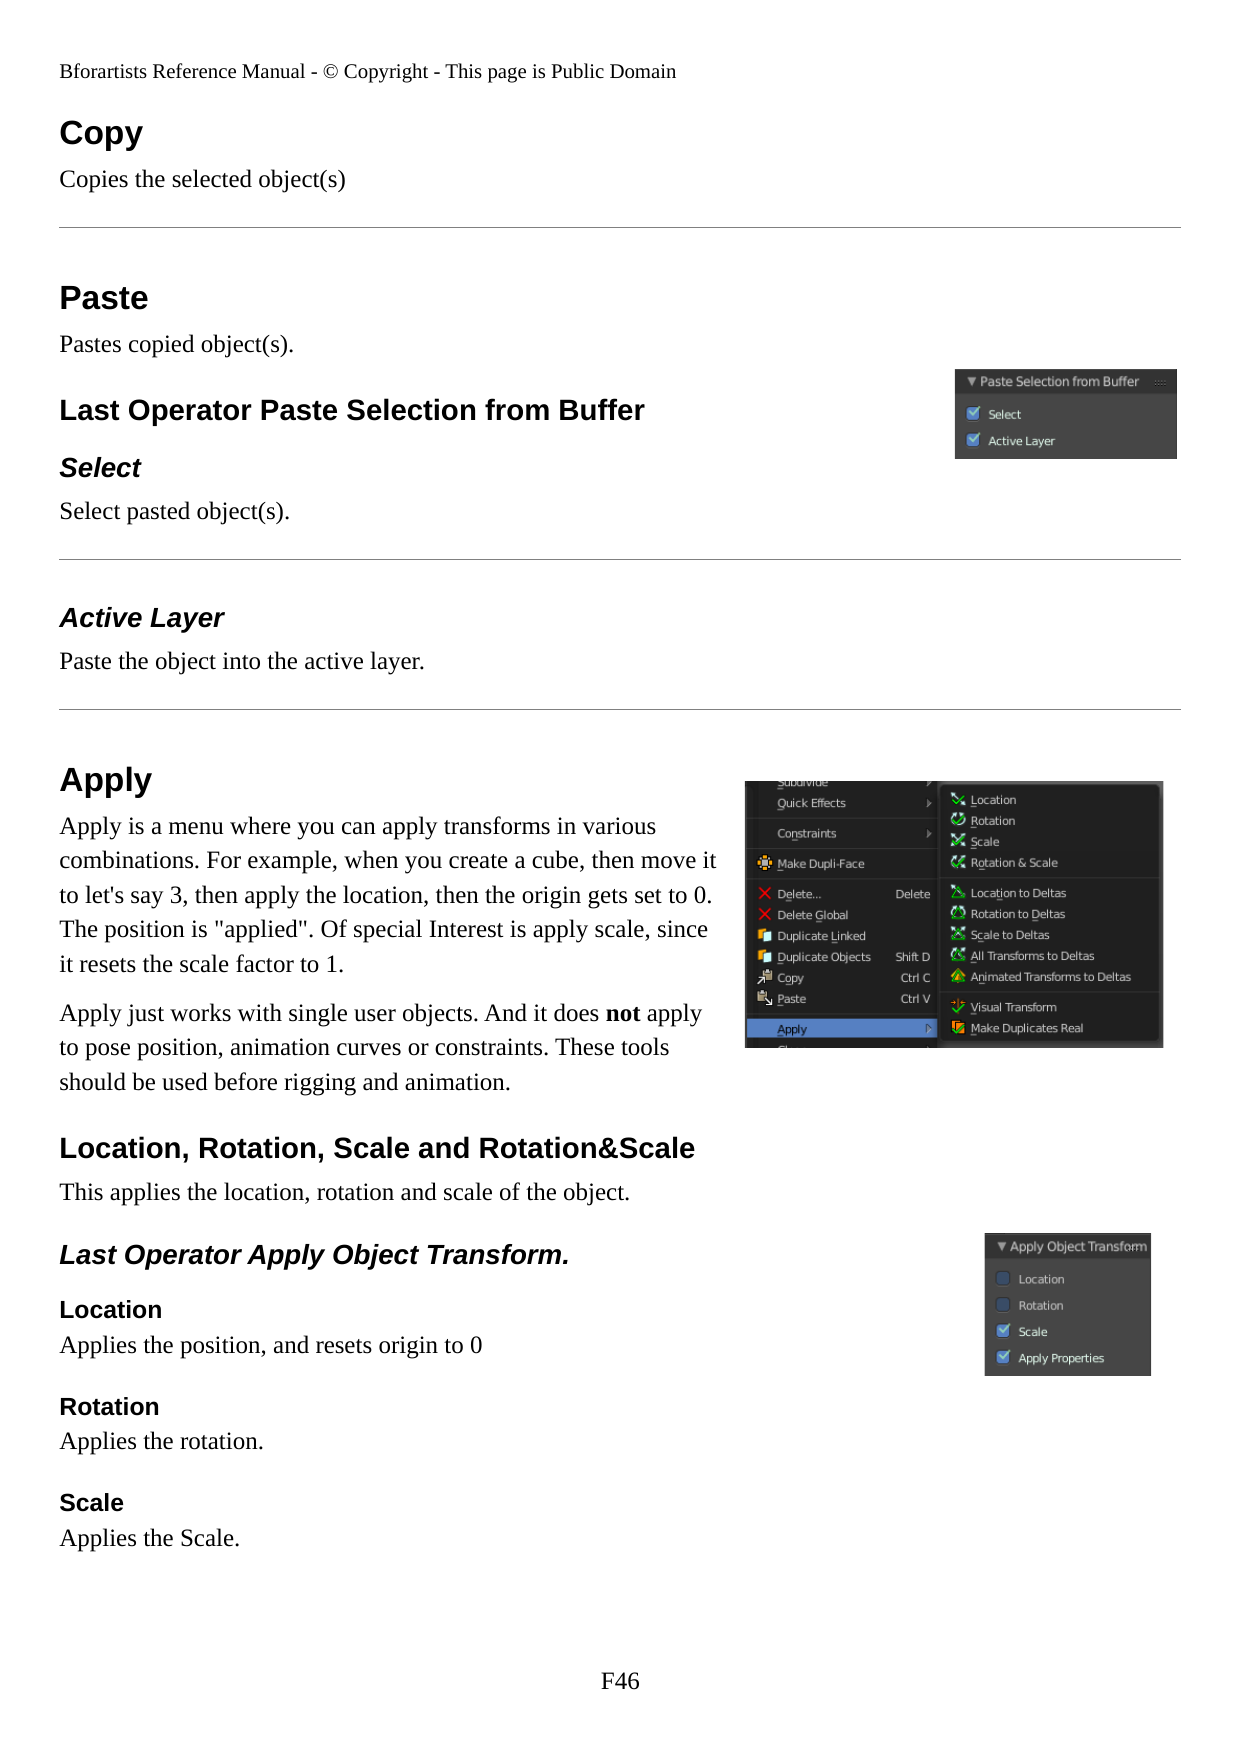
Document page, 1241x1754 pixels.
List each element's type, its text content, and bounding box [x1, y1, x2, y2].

text Select pasted object(s). [59, 496, 1181, 524]
subtitle [1152, 1295, 1181, 1324]
text Applies the Scale. [59, 1523, 1181, 1552]
subtitle Apply [59, 760, 1181, 798]
text Apply just works with single user objects. And it does not apply to pose position, animation curves or constraints. These tools should be used before rigging and animation. [59, 998, 1181, 1096]
subtitle Location, Rotation, Scale and Rotation&Scale [59, 1131, 1181, 1164]
subtitle Copy [59, 113, 1181, 151]
subtitle Active Layer [59, 601, 1181, 633]
text Apply is a menu where you can apply transforms in various combinations. For example, when you create a cube, then move it to let's say 3, then apply the location, then the origin gets set to 0. The position is "applied". Of special Interest is apply scale, since it resets the scale factor to 1. [59, 811, 744, 978]
picture [744, 781, 1164, 1048]
subtitle Select [59, 451, 1181, 483]
text Applies the position, and resets origin to 0 [59, 1330, 984, 1359]
subtitle Scale [59, 1488, 1181, 1517]
picture [984, 1233, 1152, 1376]
text Copies the selected object(s) [59, 164, 1181, 192]
picture [954, 369, 1177, 459]
text Paste the object into the active layer. [59, 646, 1181, 674]
subtitle Last Operator Paste Selection from Buffer [59, 393, 954, 426]
text Pastes copied object(s). [59, 329, 1181, 358]
text Applies the rotation. [59, 1426, 1181, 1455]
subtitle Rotation [59, 1392, 1181, 1420]
subtitle Last Operator Apply Object Transform. [59, 1238, 984, 1270]
subtitle Location [59, 1295, 984, 1324]
subtitle [1152, 1238, 1181, 1270]
text This applies the location, rotation and scale of the object. [59, 1177, 1181, 1206]
subtitle Paste [59, 278, 1181, 316]
